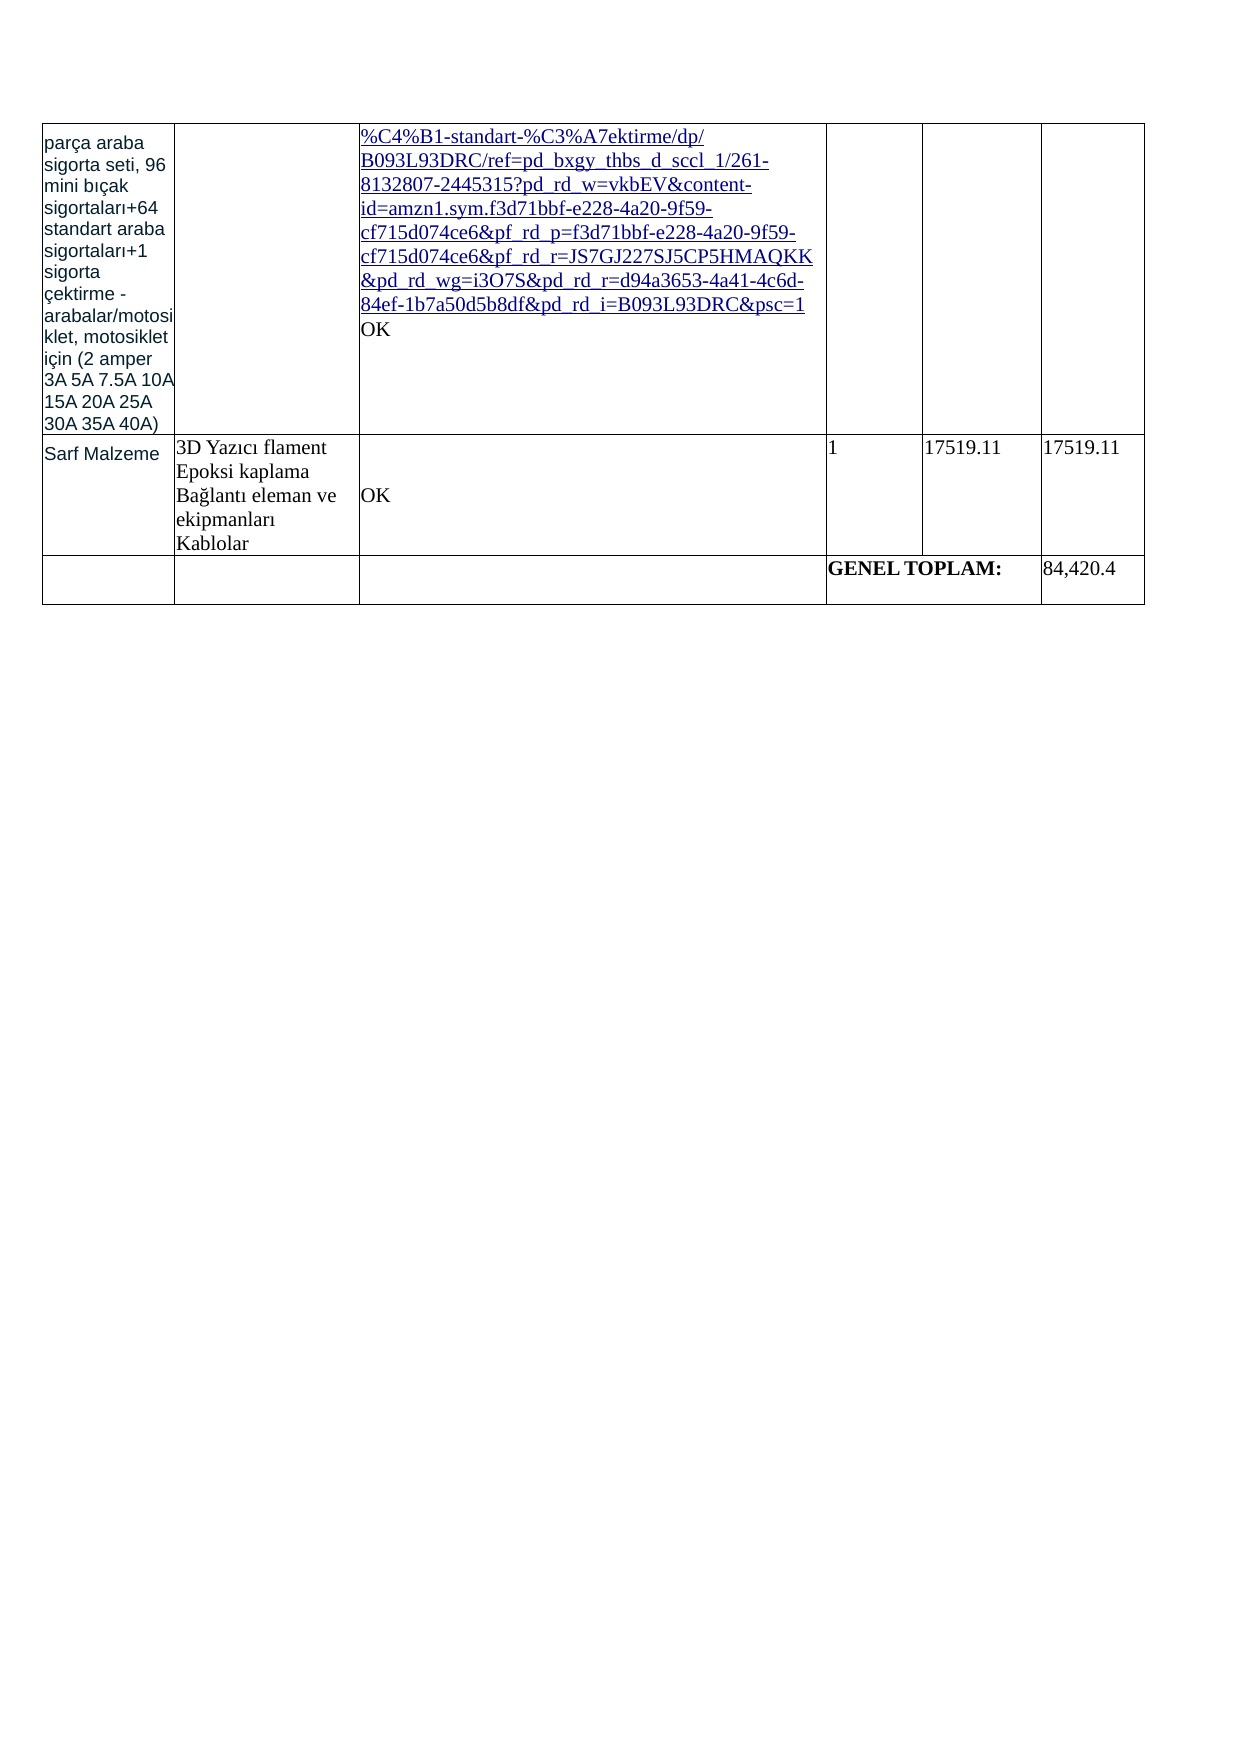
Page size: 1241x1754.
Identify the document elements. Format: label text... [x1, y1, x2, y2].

table_cell 17519,11 [1042, 435, 1144, 555]
table_cell Sarf Malzeme [43, 435, 174, 555]
table_cell [43, 556, 174, 604]
table_cell OK [360, 435, 826, 555]
table_cell [175, 124, 359, 434]
table_cell 84,420.4 [1042, 556, 1144, 604]
table_cell [827, 124, 922, 434]
table_cell %C4%B1-standart-%C3%A7ektirme/dp/B093L93DRC/ref=pd_bxgy_thbs_d_sccl_1/261-8132807-2445315?pd_rd_w=vkbEV&content-id=amzn1.sym.f3d71bbf-e228-4a20-9f59-cf715d074ce6&pf_rd_p=f3d71bbf-e228-4a20-9f59-cf715d074ce6&pf_rd_r=JS7GJ227SJ5CP5HMAQKK&pd_rd_wg=i3O7S&pd_rd_r=d94a3653-4a41-4c6d-84ef-1b7a50d5b8df&pd_rd_i=B093L93DRC&psc=1 OK [360, 124, 826, 434]
table_cell 297,86 [1042, 124, 1144, 434]
table_cell GENEL TOPLAM: [827, 556, 1041, 604]
table_cell [360, 556, 826, 604]
table_cell parça araba sigorta seti, 96 mini bıçak sigortaları+64 standart araba sigortaları+1 sigorta çektirme - arabalar/motosiklet, motosiklet için (2 amper 3A 5A 7.5A 10A 15A 20A 25A 30A 35A 40A) [43, 124, 174, 434]
table_cell 17519,11 [923, 435, 1041, 555]
table_cell [175, 556, 359, 604]
table_cell 1 [827, 435, 922, 555]
table_cell 297,86 [923, 124, 1041, 434]
table_cell 3D Yazıcı flament Epoksi kaplama Bağlantı eleman ve ekipmanları Kablolar [175, 435, 359, 555]
